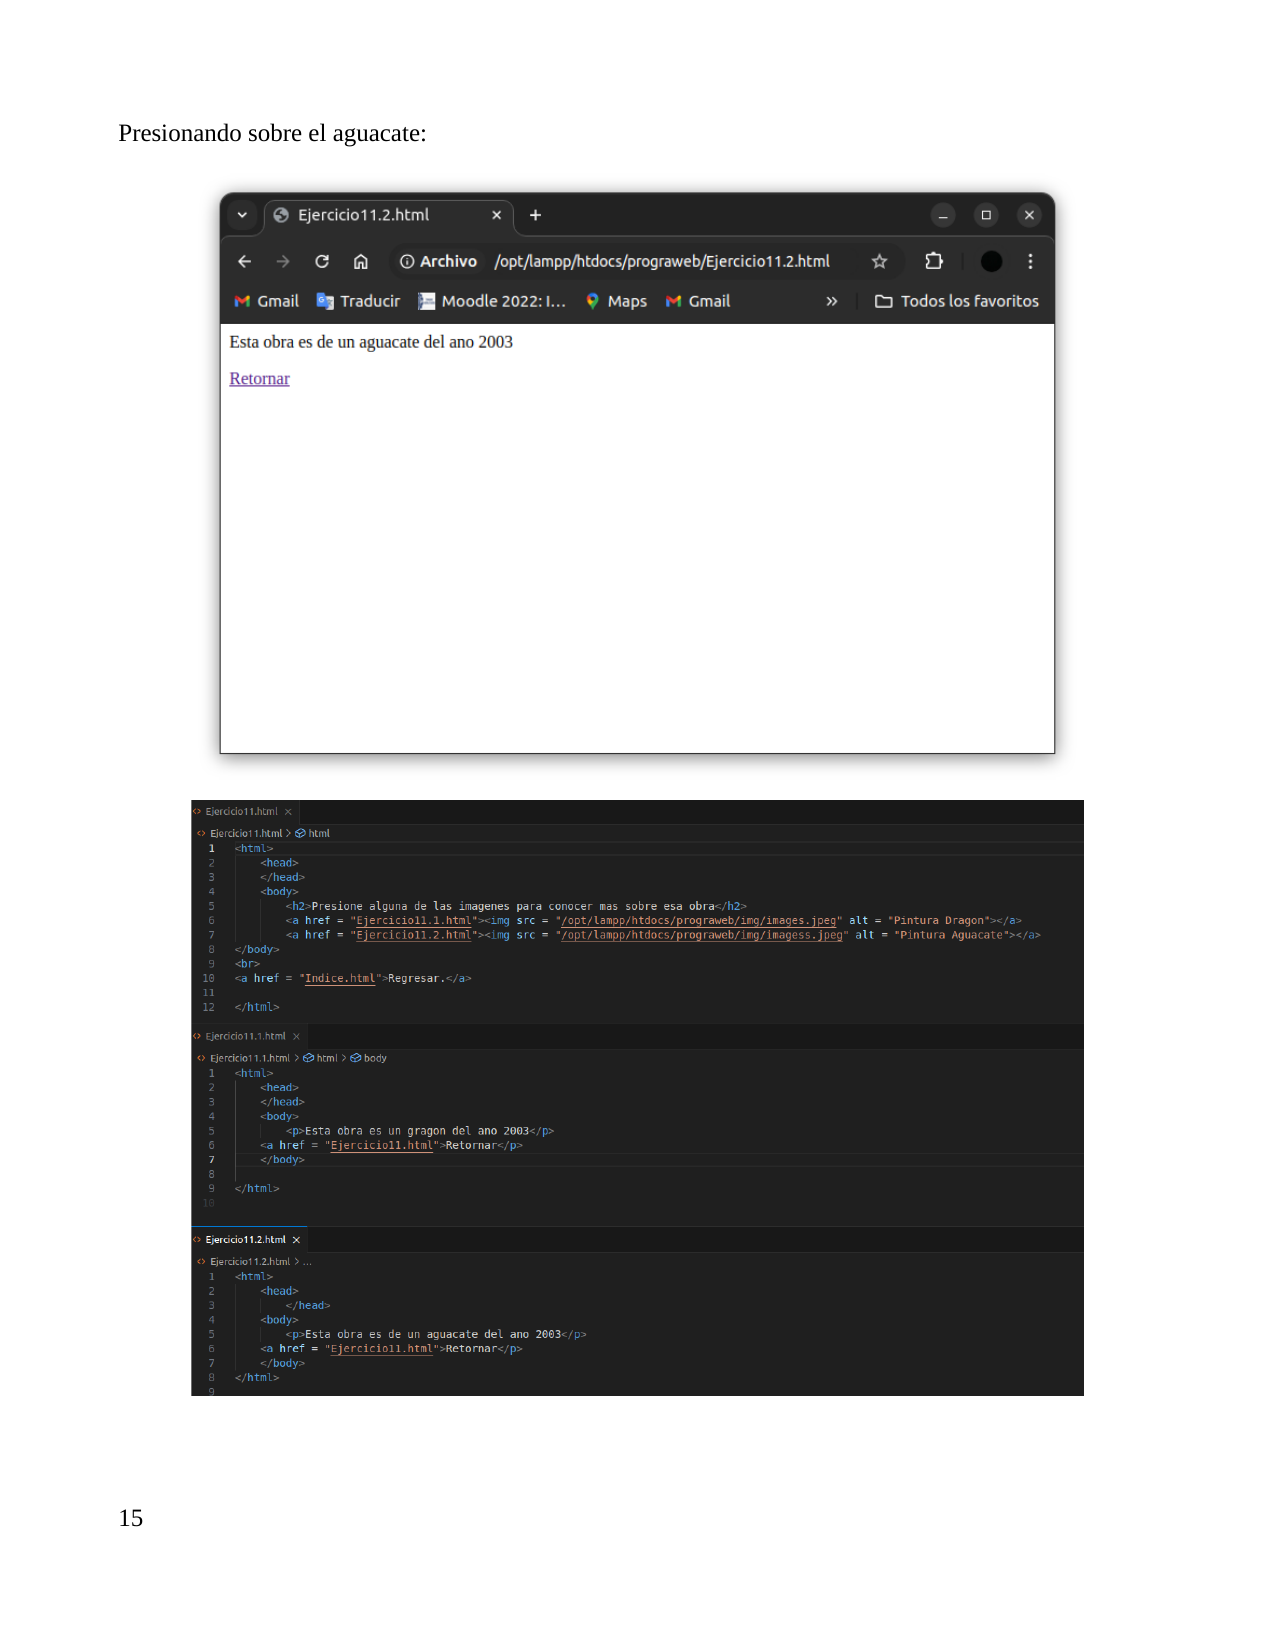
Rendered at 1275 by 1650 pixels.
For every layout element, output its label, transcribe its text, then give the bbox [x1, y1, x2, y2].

picture [197, 173, 1078, 780]
picture [191, 800, 1084, 1396]
text Presionando sobre el aguacate: [118, 118, 1157, 147]
